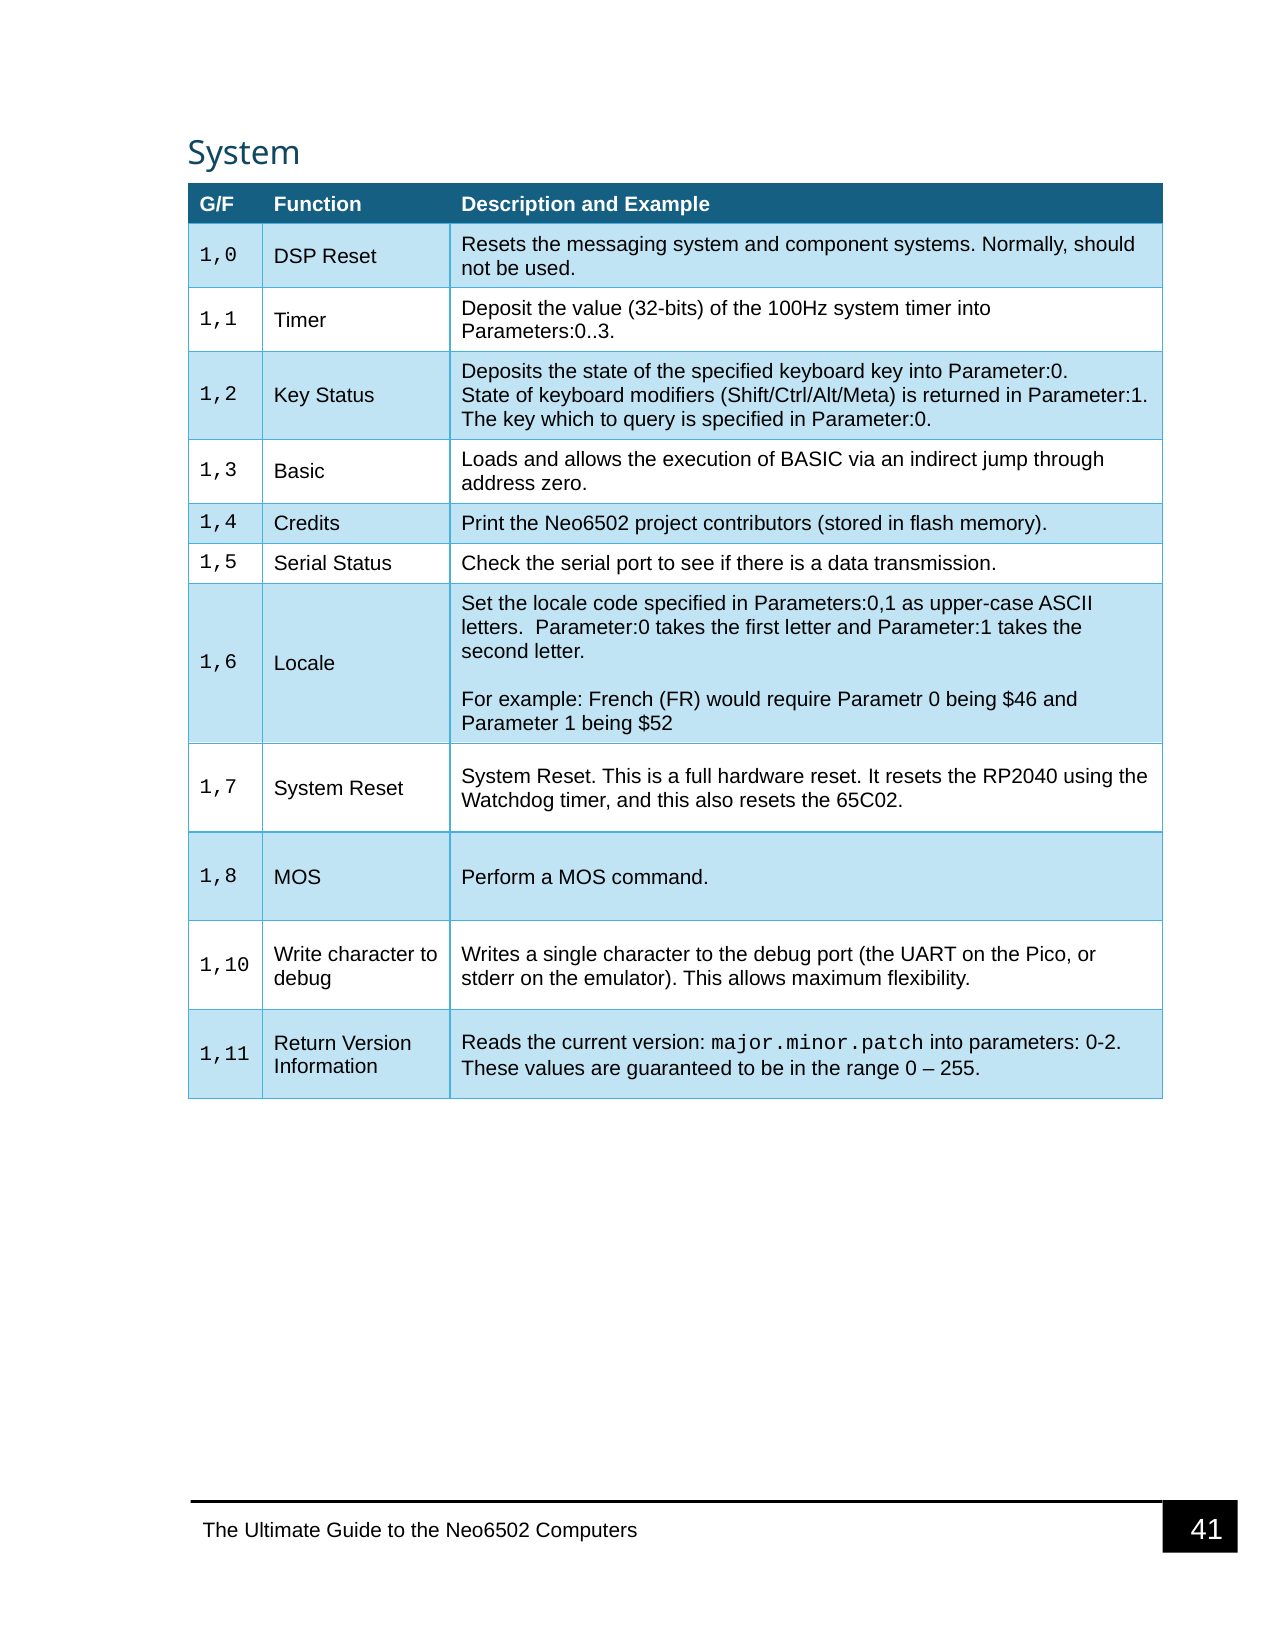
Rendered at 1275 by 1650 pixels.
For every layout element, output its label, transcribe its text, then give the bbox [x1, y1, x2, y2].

subtitle System [187, 129, 1162, 174]
table_cell Deposits the state of the specified keyboard key into Parameter:0. State of keyboard modifiers (Shift/Ctrl/Alt/Meta) is returned in Parameter:1. The key which to query is specified in Parameter:0. [451, 352, 1162, 439]
table_cell MOS [263, 833, 449, 920]
table_cell Perform a MOS command. [451, 833, 1162, 920]
table_cell 1,7 [189, 744, 262, 831]
table_cell 1,1 [189, 288, 262, 351]
table_cell System Reset. This is a full hardware reset. It resets the RP2040 using the Watchdog timer, and this also resets the 65C02. [451, 744, 1162, 831]
table_header Description and Example [451, 184, 1162, 223]
table_cell Reads the current version: major.minor.patch into parameters: 0-2. These values are guaranteed to be in the range 0 – 255. [451, 1010, 1162, 1098]
table_cell Key Status [263, 352, 449, 439]
table_cell 1,10 [189, 921, 262, 1009]
table_cell Locale [263, 584, 449, 742]
table_cell Basic [263, 440, 449, 503]
table_cell 1,5 [189, 544, 262, 583]
table_cell Check the serial port to see if there is a data transmission. [451, 544, 1162, 583]
table_cell 1,2 [189, 352, 262, 439]
table_header G/F [189, 184, 262, 223]
table_cell System Reset [263, 744, 449, 831]
table_cell 1,3 [189, 440, 262, 503]
table_cell Deposit the value (32-bits) of the 100Hz system timer into Parameters:0..3. [451, 288, 1162, 351]
table_cell 1,4 [189, 504, 262, 543]
table_cell Print the Neo6502 project contributors (stored in flash memory). [451, 504, 1162, 543]
table_cell Set the locale code specified in Parameters:0,1 as upper-case ASCII letters. Parameter:0 takes the first letter and Parameter:1 takes the second letter. For example: French (FR) would require Parametr 0 being $46 and Parameter 1 being $52 [451, 584, 1162, 742]
table_cell Resets the messaging system and component systems. Normally, should not be used. [451, 224, 1162, 287]
table_cell Writes a single character to the debug port (the UART on the Pico, or stderr on the emulator). This allows maximum flexibility. [451, 921, 1162, 1009]
table_cell Return Version Information [263, 1010, 449, 1098]
table_cell 1,8 [189, 833, 262, 920]
table_cell Credits [263, 504, 449, 543]
table_cell 1,11 [189, 1010, 262, 1098]
table_cell Write character to debug [263, 921, 449, 1009]
table_cell Serial Status [263, 544, 449, 583]
table_cell DSP Reset [263, 224, 449, 287]
table_header Function [263, 184, 449, 223]
table_cell Loads and allows the execution of BASIC via an indirect jump through address zero. [451, 440, 1162, 503]
table_cell 1,0 [189, 224, 262, 287]
table_cell 1,6 [189, 584, 262, 742]
table_cell Timer [263, 288, 449, 351]
